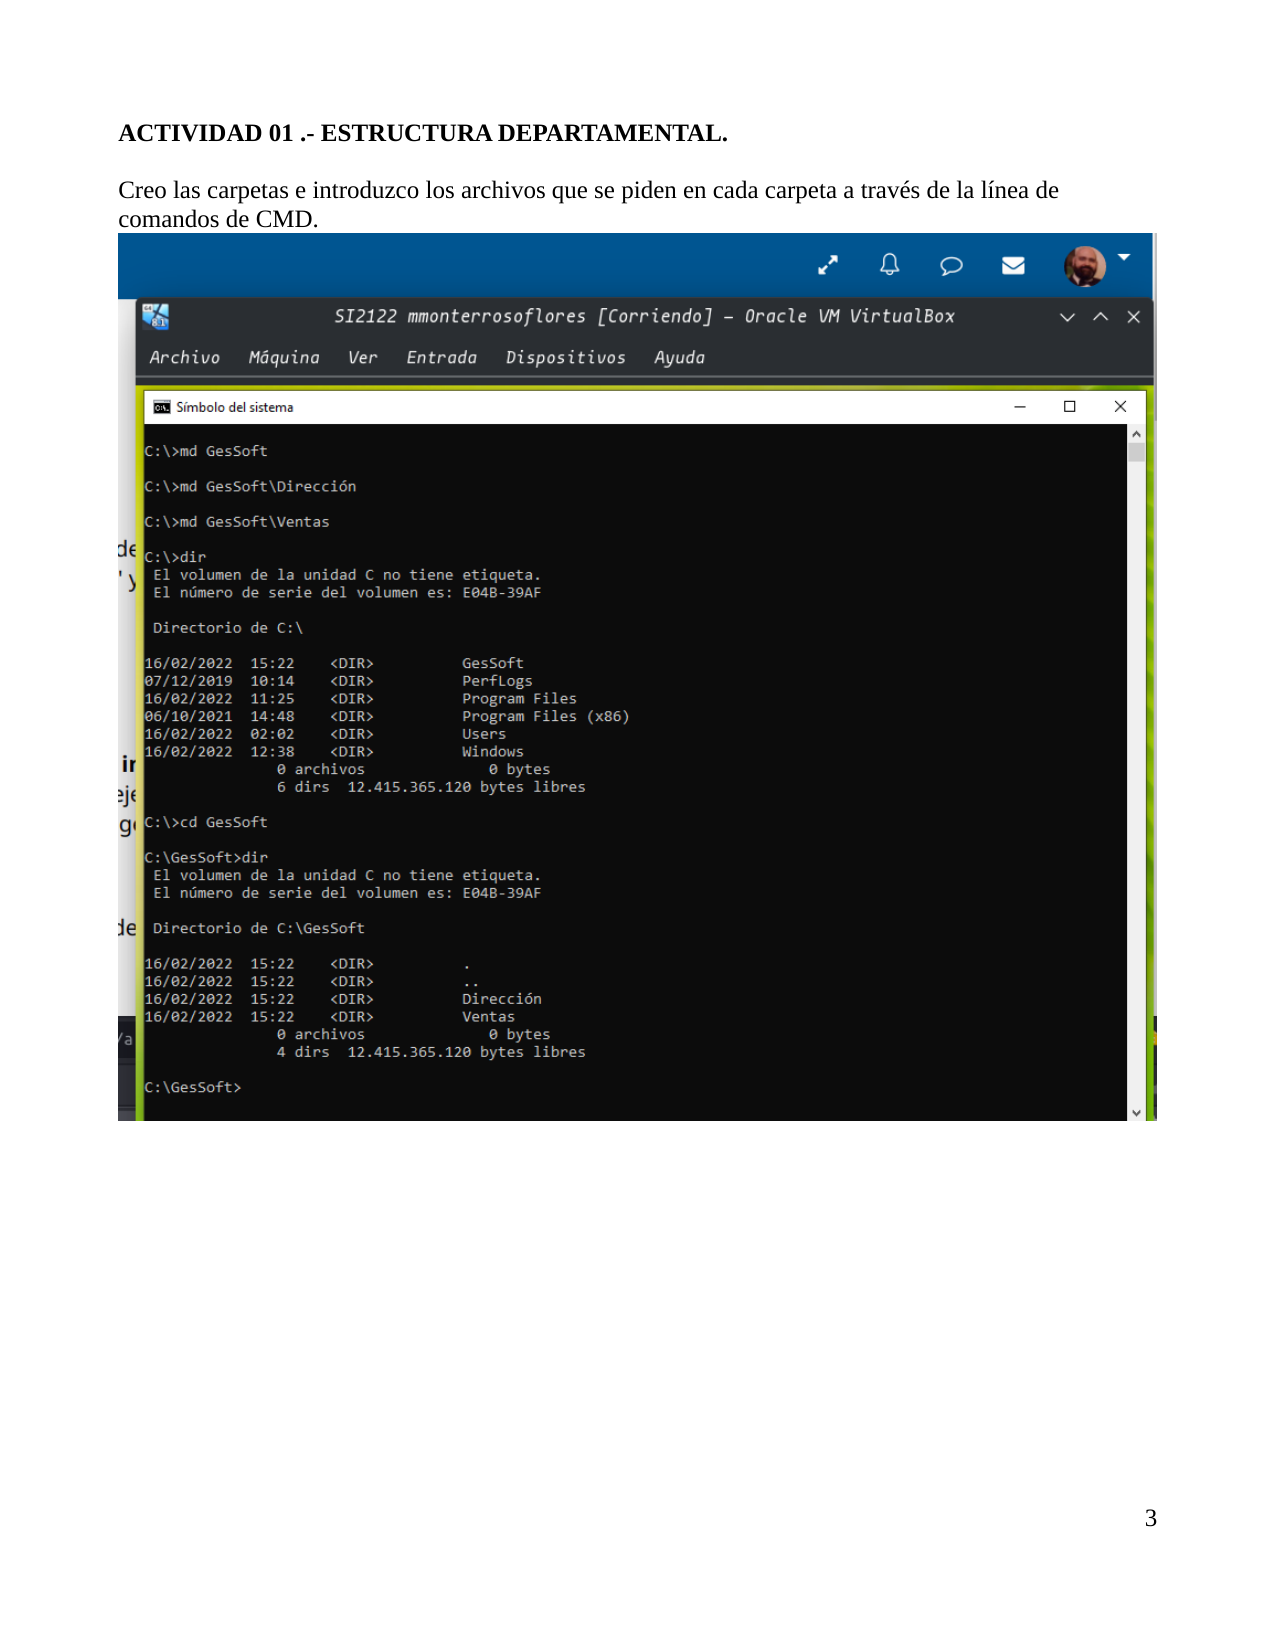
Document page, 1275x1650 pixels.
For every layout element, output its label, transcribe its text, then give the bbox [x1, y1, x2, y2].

text Creo las carpetas e introduzco los archivos que se piden en cada carpeta a través de la línea de comandos de CMD. [118, 176, 1157, 233]
text ACTIVIDAD 01 .- ESTRUCTURA DEPARTAMENTAL. [118, 118, 1157, 147]
picture [118, 233, 1157, 1121]
table_header [118, 1121, 1157, 1149]
